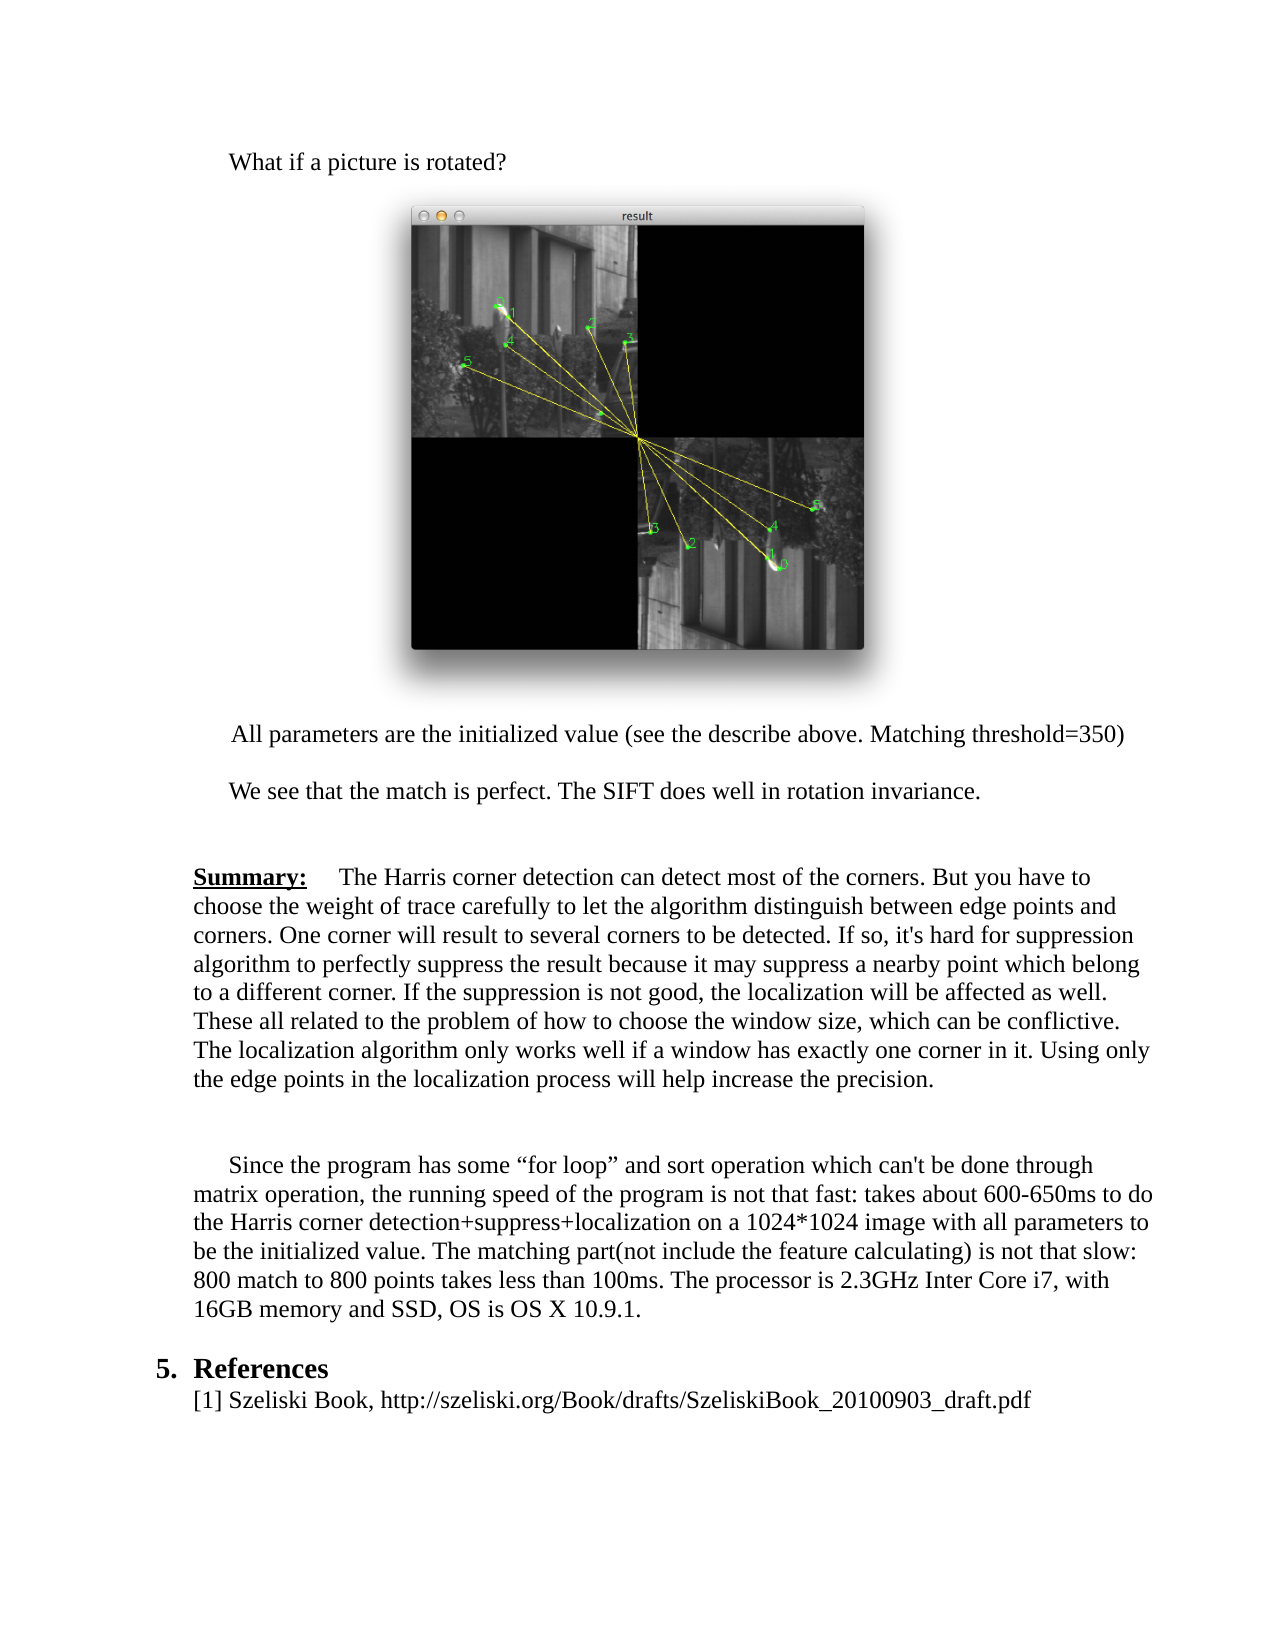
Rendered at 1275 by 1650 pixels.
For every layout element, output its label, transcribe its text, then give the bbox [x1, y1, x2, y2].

list Since the program has some “for loop” and sort operation which can't be done through matrix operation, the running speed of the program is not that fast: takes about 600-650ms to do the Harris corner detection+suppress+localization on a 1024*1024 image with all parameters to be the initialized value. The matching part(not include the feature calculating) is not that slow: 800 match to 800 points takes less than 100ms. The processor is 2.3GHz Inter Core i7, with 16GB memory and SSD, OS is OS X 10.9.1. [156, 1150, 1157, 1322]
list We see that the match is perfect. The SIFT does well in rotation invariance. [156, 776, 1157, 805]
list Summary: The Harris corner detection can detect most of the corners. But you have to choose the weight of trace carefully to let the algorithm distinguish between edge points and corners. One corner will result to several corners to be detected. If so, it's hard for suppression algorithm to perfectly suppress the result because it may suppress a nearby point which belong to a different corner. If the suppression is not good, the localization will be affected as well. These all related to the problem of how to choose the window size, which can be conflictive. The localization algorithm only works well if a window has exactly one corner in it. Using only the edge points in the localization process will help increase the precision. [156, 862, 1157, 1092]
list References [156, 1351, 1157, 1385]
list What if a picture is rotated? [156, 147, 1157, 176]
picture [361, 175, 914, 719]
list All parameters are the initialized value (see the describe above. Matching threshold=350) [193, 176, 1157, 747]
list [1] Szeliski Book, http://szeliski.org/Book/drafts/SzeliskiBook_20100903_draft.pdf [156, 1385, 1157, 1413]
